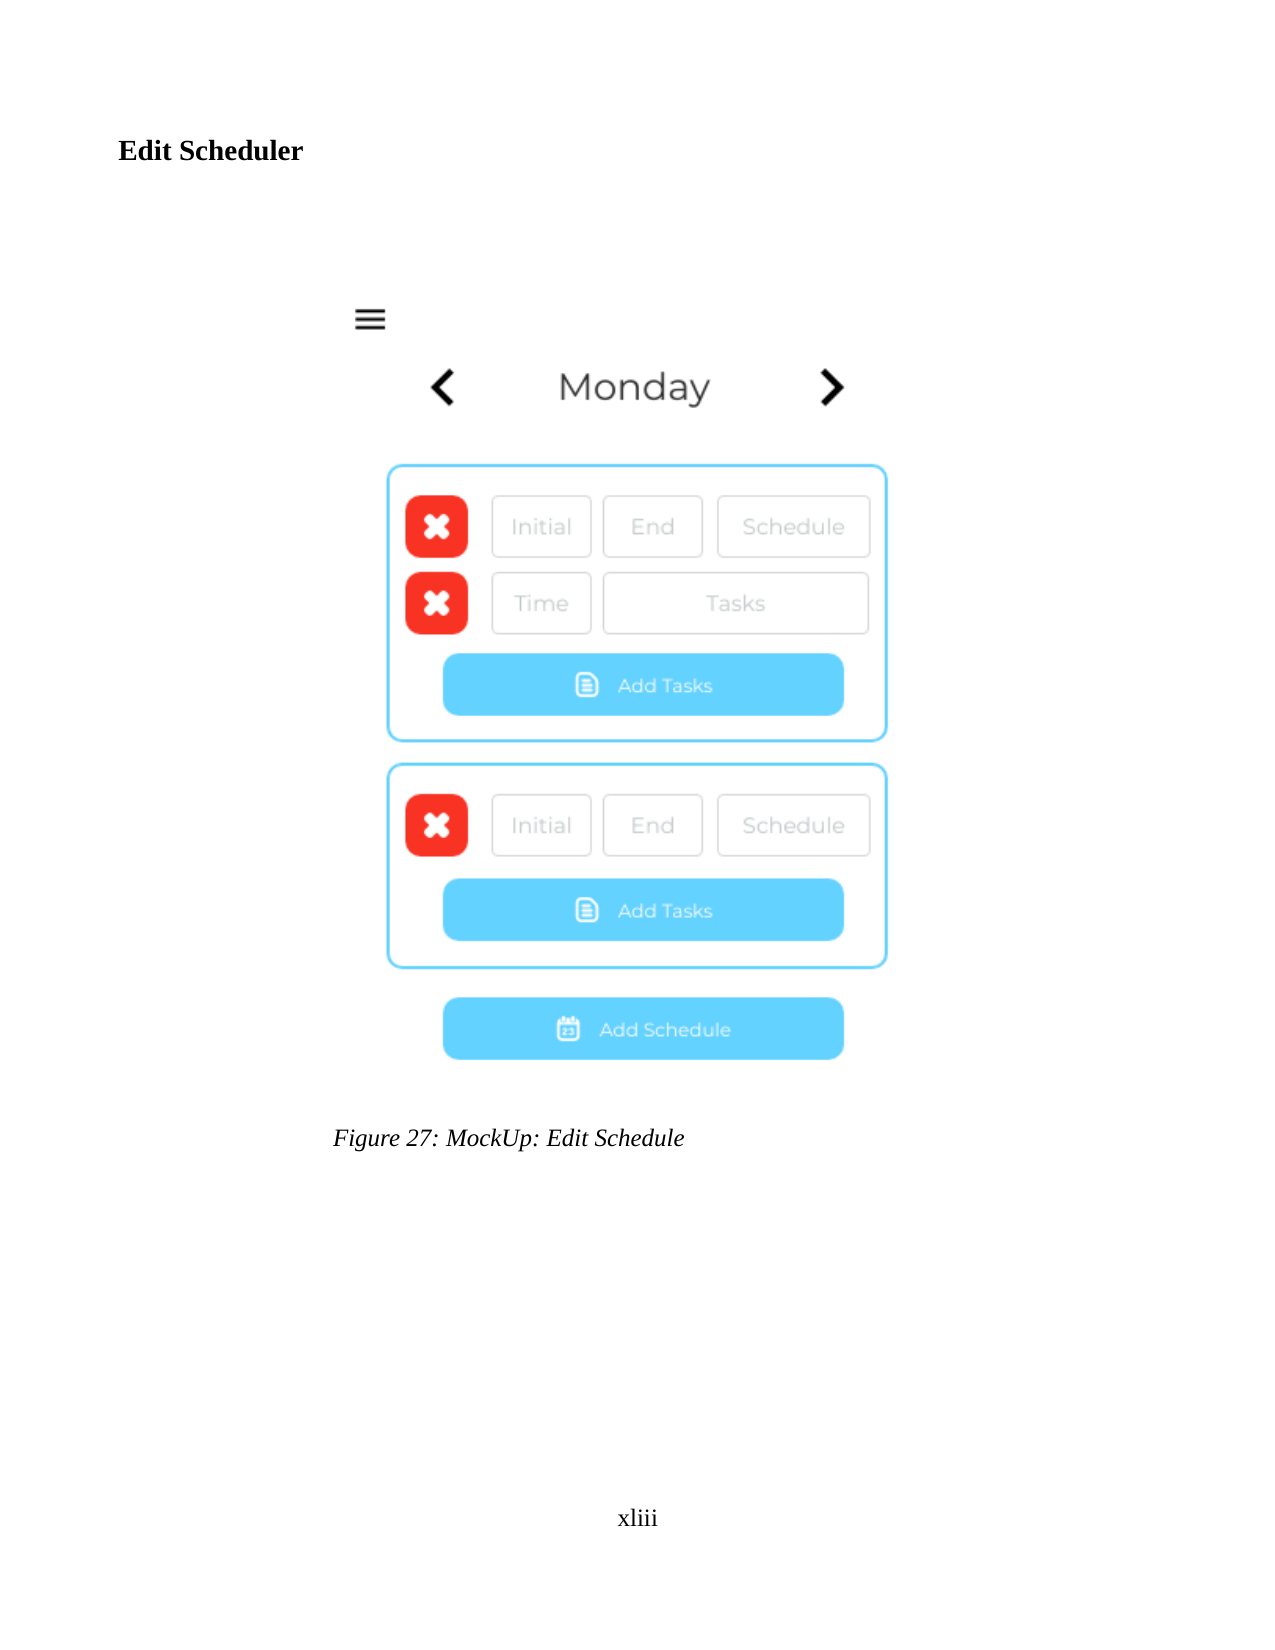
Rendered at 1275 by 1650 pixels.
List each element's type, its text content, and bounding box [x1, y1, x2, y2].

subtitle Edit Scheduler [118, 133, 1157, 166]
text Figure 27: MockUp: Edit Schedule [333, 1124, 942, 1152]
picture [332, 251, 943, 1124]
subtitle [333, 238, 942, 251]
